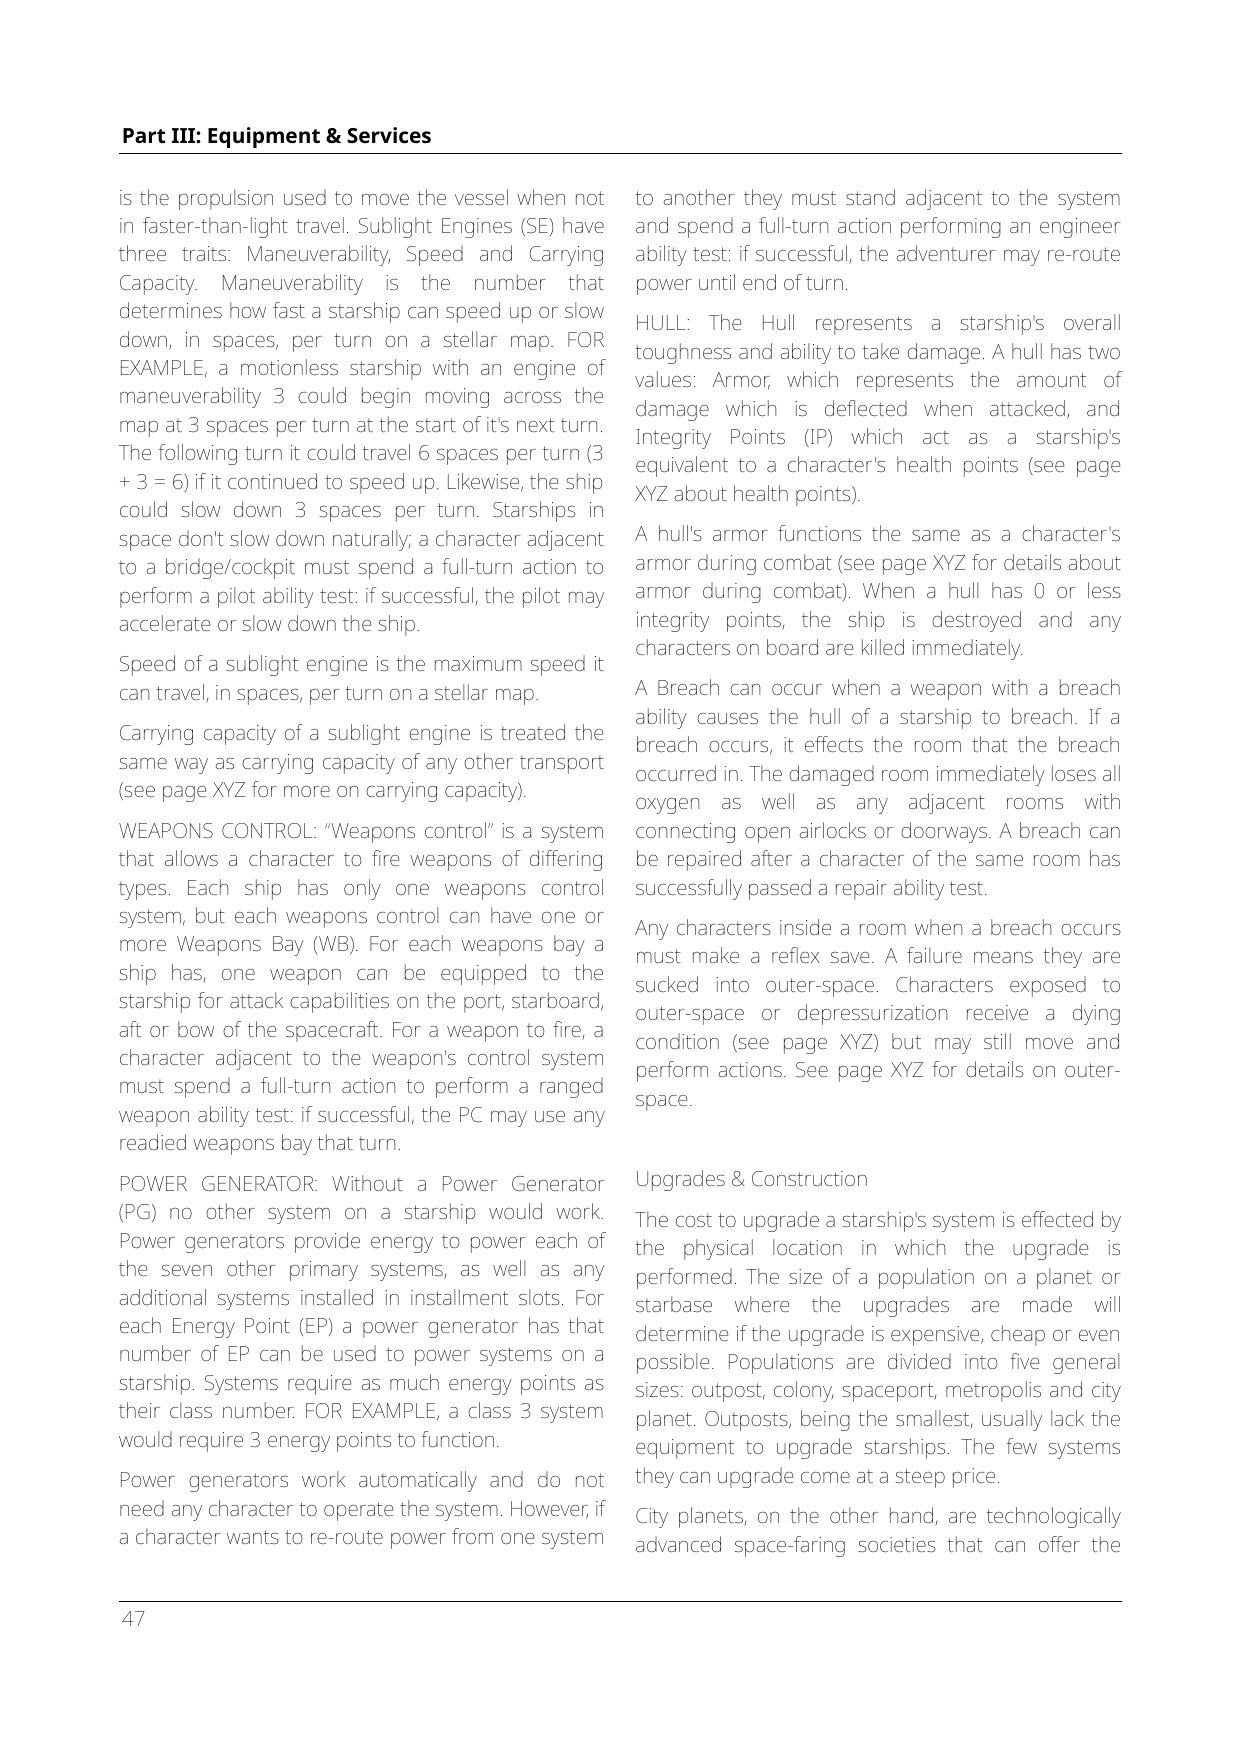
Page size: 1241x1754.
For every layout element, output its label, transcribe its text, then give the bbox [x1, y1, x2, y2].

text Carrying capacity of a sublight engine is treated the same way as carrying capacity of any other transport (see page XYZ for more on carrying capacity). [118, 718, 605, 804]
text The cost to upgrade a starship's system is effected by the physical location in which the upgrade is performed. The size of a population on a planet or starbase where the upgrades are made will determine if the upgrade is expensive, cheap or even possible. Populations are divided into five general sizes: outpost, colony, spaceport, metropolis and city planet. Outposts, being the smallest, usually lack the equipment to upgrade starships. The few systems they can upgrade come at a steep price. [635, 1205, 1122, 1489]
text to another they must stand adjacent to the system and spend a full-turn action performing an engineer ability test: if successful, the adventurer may re-route power until end of turn. [635, 183, 1122, 296]
text A hull's armor functions the same as a character's armor during combat (see page XYZ for details about armor during combat). When a hull has 0 or less integrity points, the ship is destroyed and any characters on board are killed immediately. [635, 519, 1122, 662]
text A Breach can occur when a weapon with a breach ability causes the hull of a starship to breach. If a breach occurs, it effects the room that the breach occurred in. The damaged room immediately loses all oxygen as well as any adjacent rooms with connecting open airlocks or doorways. A breach can be repaired after a character of the same room has successfully passed a repair ability test. [635, 673, 1122, 901]
text Power generators work automatically and do not need any character to operate the system. However, if a character wants to re-route power from one system [118, 1465, 605, 1551]
text Upgrades & Construction [635, 1164, 1122, 1193]
text WEAPONS CONTROL: “Weapons control” is a system that allows a character to fire weapons of differing types. Each ship has only one weapons control system, but each weapons control can have one or more Weapons Bay (WB). For each weapons bay a ship has, one weapon can be equipped to the starship for attack capabilities on the port, starboard, aft or bow of the spacecraft. For a weapon to fire, a character adjacent to the weapon's control system must spend a full-turn action to perform a ranged weapon ability test: if successful, the PC may use any readied weapons bay that turn. [118, 816, 605, 1157]
text Any characters inside a room when a breach occurs must make a reflex save. A failure means they are sucked into outer-space. Characters exposed to outer-space or depressurization receive a dying condition (see page XYZ) but may still move and perform actions. See page XYZ for details on outer-space. [635, 913, 1122, 1112]
text HULL: The Hull represents a starship's overall toughness and ability to take damage. A hull has two values: Armor, which represents the amount of damage which is deflected when attacked, and Integrity Points (IP) which act as a starship's equivalent to a character's health points (see page XYZ about health points). [635, 308, 1122, 507]
text POWER GENERATOR: Without a Power Generator (PG) no other system on a starship would work. Power generators provide energy to power each of the seven other primary systems, as well as any additional systems installed in installment slots. For each Energy Point (EP) a power generator has that number of EP can be used to power systems on a starship. Systems require as much energy points as their class number. FOR EXAMPLE, a class 3 system would require 3 energy points to function. [118, 1169, 605, 1453]
text is the propulsion used to move the vessel when not in faster-than-light travel. Sublight Engines (SE) have three traits: Maneuverability, Speed and Carrying Capacity. Maneuverability is the number that determines how fast a starship can speed up or slow down, in spaces, per turn on a stellar map. FOR EXAMPLE, a motionless starship with an engine of maneuverability 3 could begin moving across the map at 3 spaces per turn at the start of it's next turn. The following turn it could travel 6 spaces per turn (3 + 3 = 6) if it continued to speed up. Likewise, the ship could slow down 3 spaces per turn. Starships in space don't slow down naturally; a character adjacent to a bridge/cockpit must spend a full-turn action to perform a pilot ability test: if successful, the pilot may accelerate or slow down the ship. [118, 183, 605, 638]
text City planets, on the other hand, are technologically advanced space-faring societies that can offer the [635, 1501, 1122, 1558]
text Speed of a sublight engine is the maximum speed it can travel, in spaces, per turn on a stellar map. [118, 649, 605, 706]
